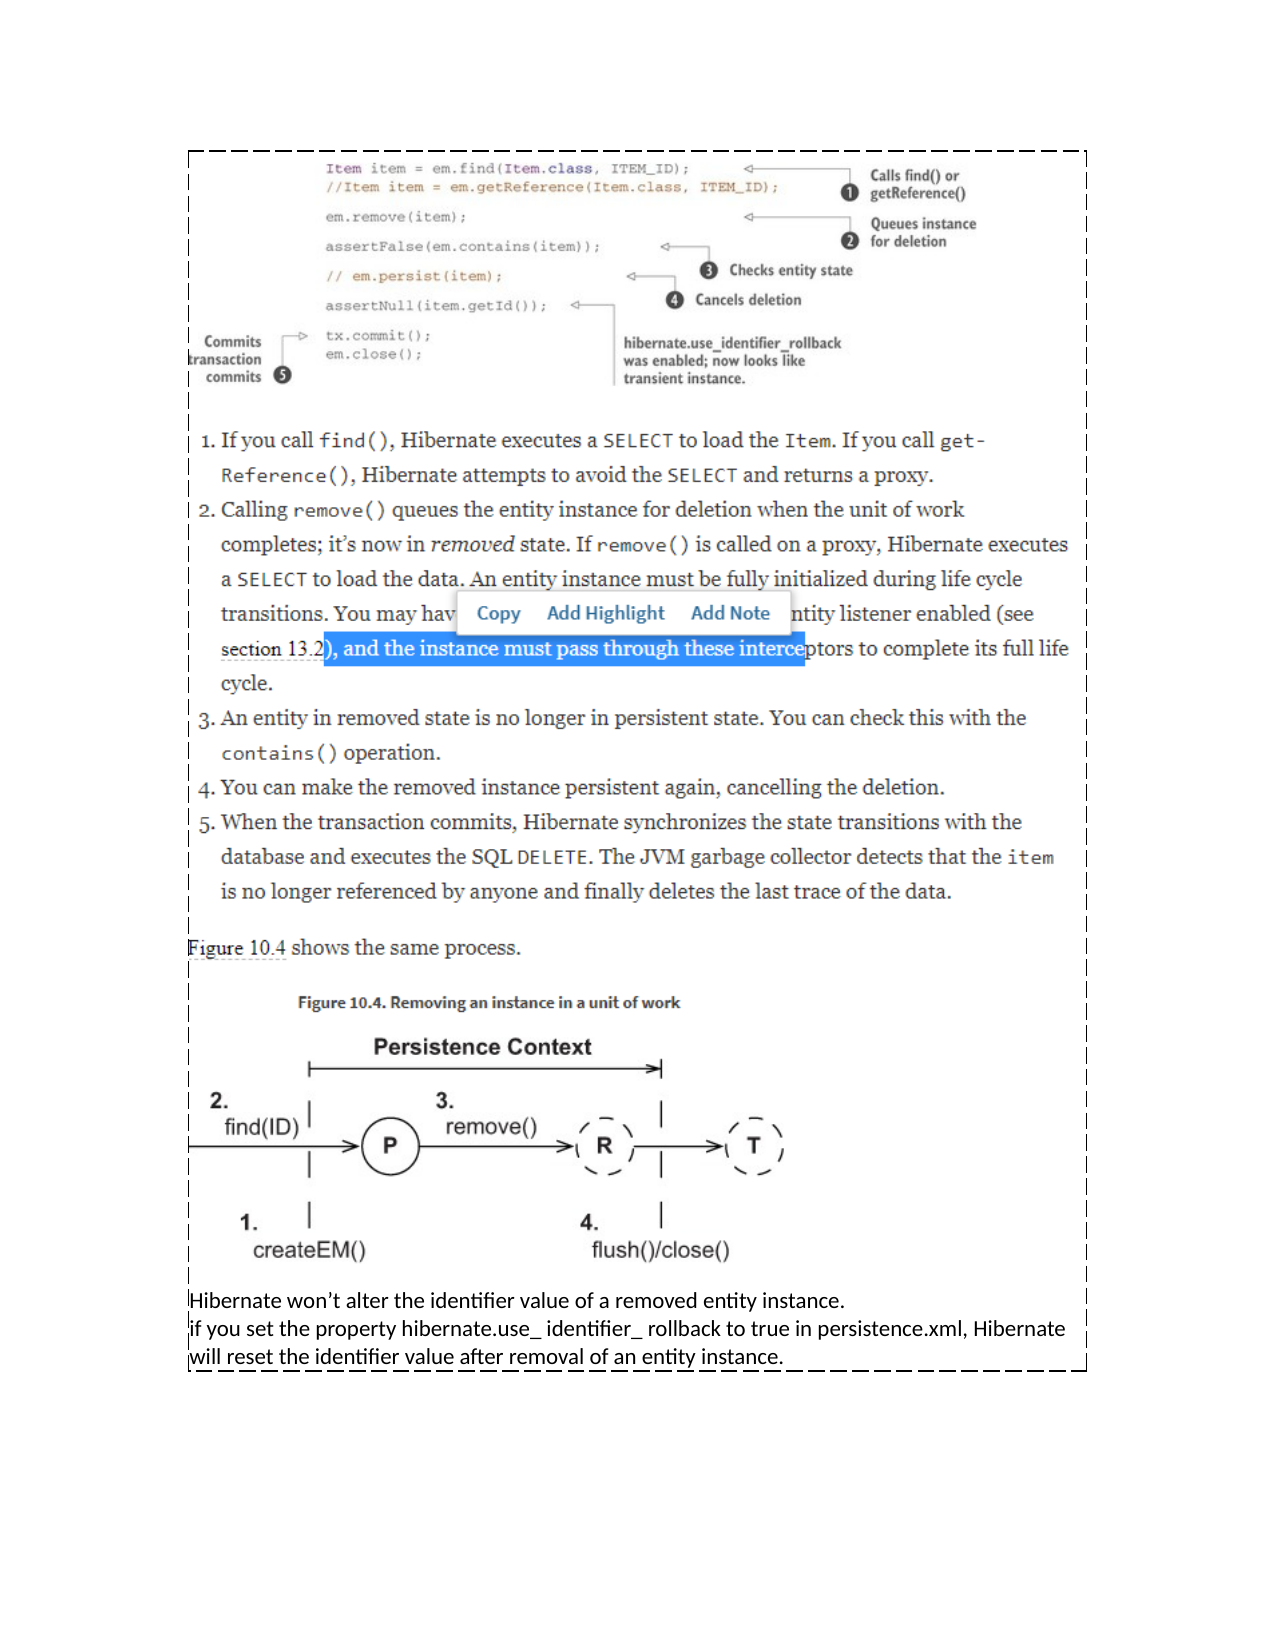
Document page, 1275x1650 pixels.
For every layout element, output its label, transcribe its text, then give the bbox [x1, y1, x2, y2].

text Hibernate won’t alter the identifier value of a removed entity instance. if you set the property hibernate.use_ identifier_ rollback to true in persistence.xml, Hibernate will reset the identifier value after removal of an entity instance. [187, 151, 1087, 1372]
